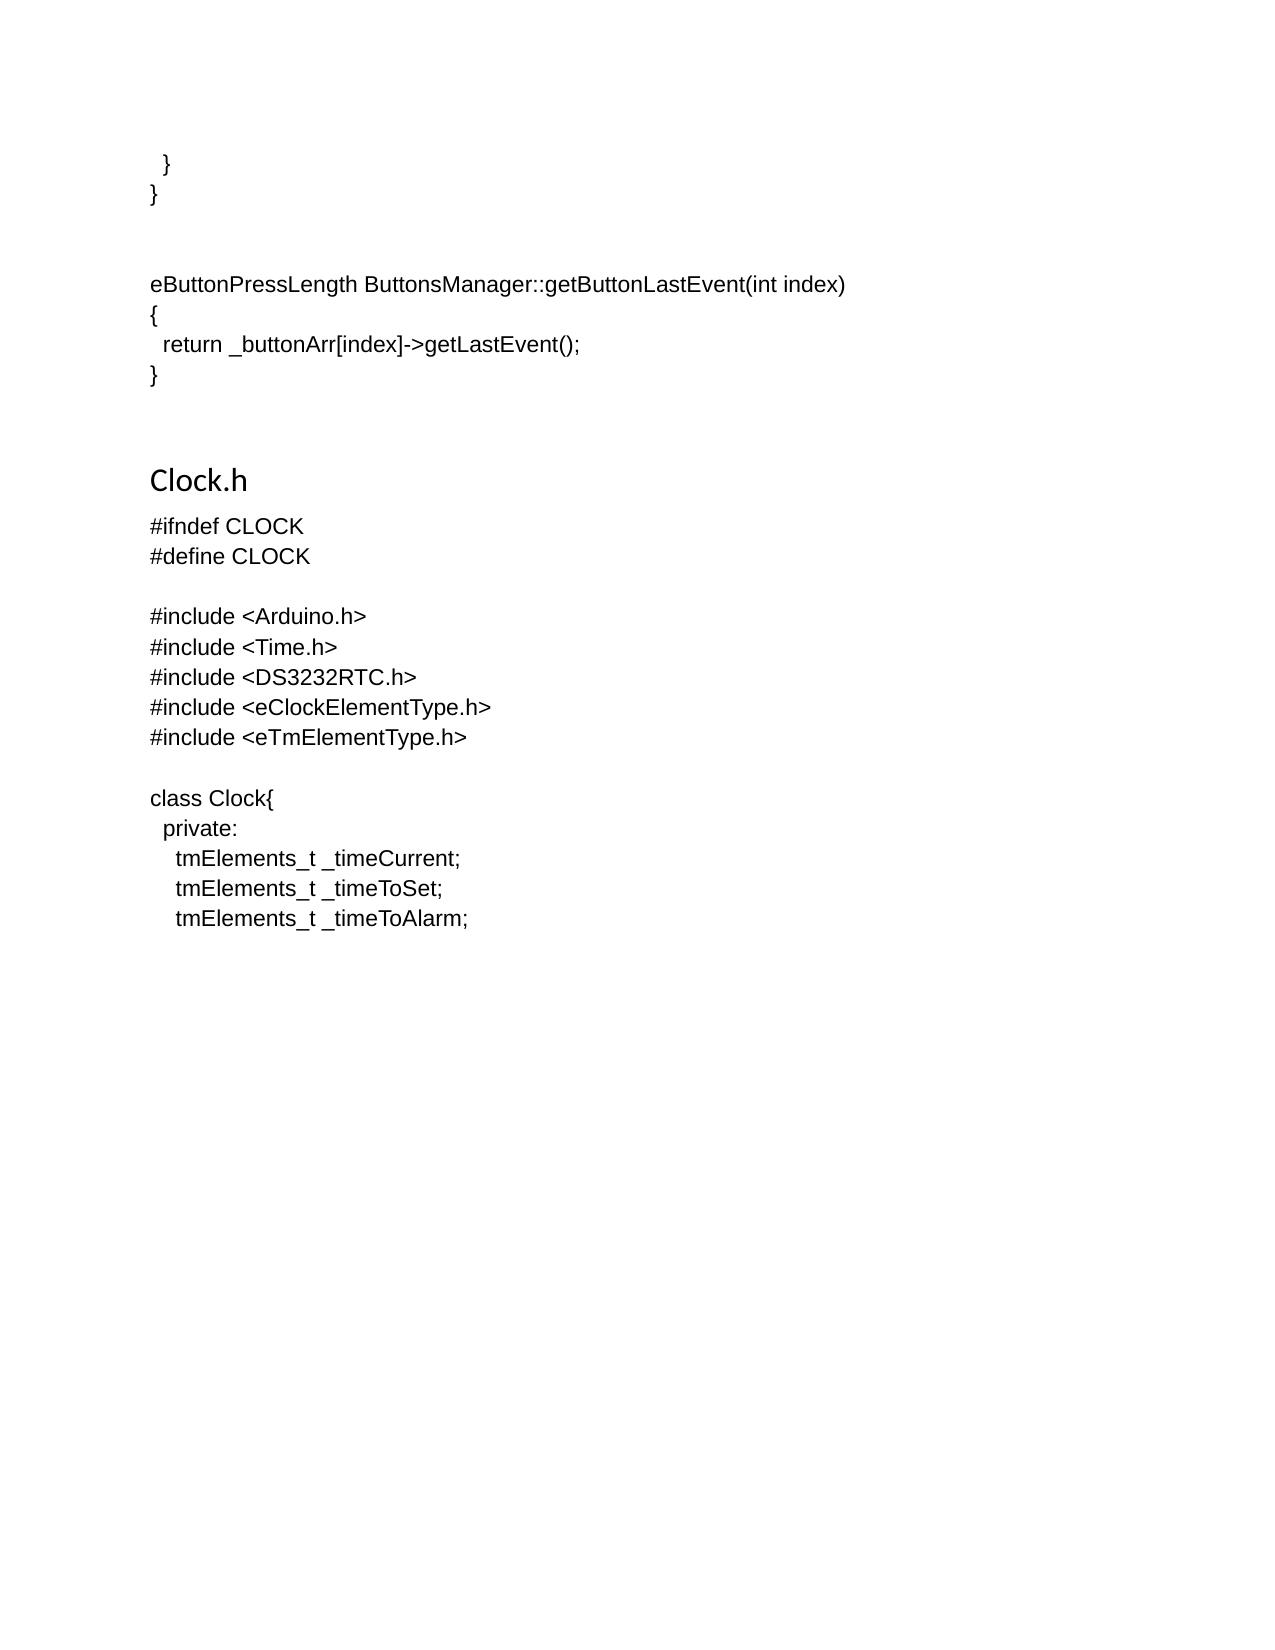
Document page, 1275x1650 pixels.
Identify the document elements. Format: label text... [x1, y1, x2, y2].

text { [150, 301, 1125, 327]
text eButtonPressLength ButtonsManager::getButtonLastEvent(int index) [150, 271, 1125, 297]
text private: [150, 815, 1125, 841]
text #include <DS3232RTC.h> [150, 664, 1125, 690]
text #include <eTmElementType.h> [150, 724, 1125, 750]
text } [150, 361, 1125, 388]
subtitle Clock.h [150, 459, 1125, 500]
text #ifndef CLOCK [150, 513, 1125, 539]
text return _buttonArr[index]->getLastEvent(); [150, 331, 1125, 358]
text tmElements_t _timeToSet; [150, 875, 1125, 901]
text #include <eClockElementType.h> [150, 694, 1125, 720]
text } [150, 180, 1125, 207]
text #include <Time.h> [150, 633, 1125, 660]
text } [150, 150, 1125, 176]
text #define CLOCK [150, 543, 1125, 569]
text tmElements_t _timeToAlarm; [150, 905, 1125, 932]
text tmElements_t _timeCurrent; [150, 845, 1125, 871]
text #include <Arduino.h> [150, 603, 1125, 629]
text class Clock{ [150, 784, 1125, 811]
